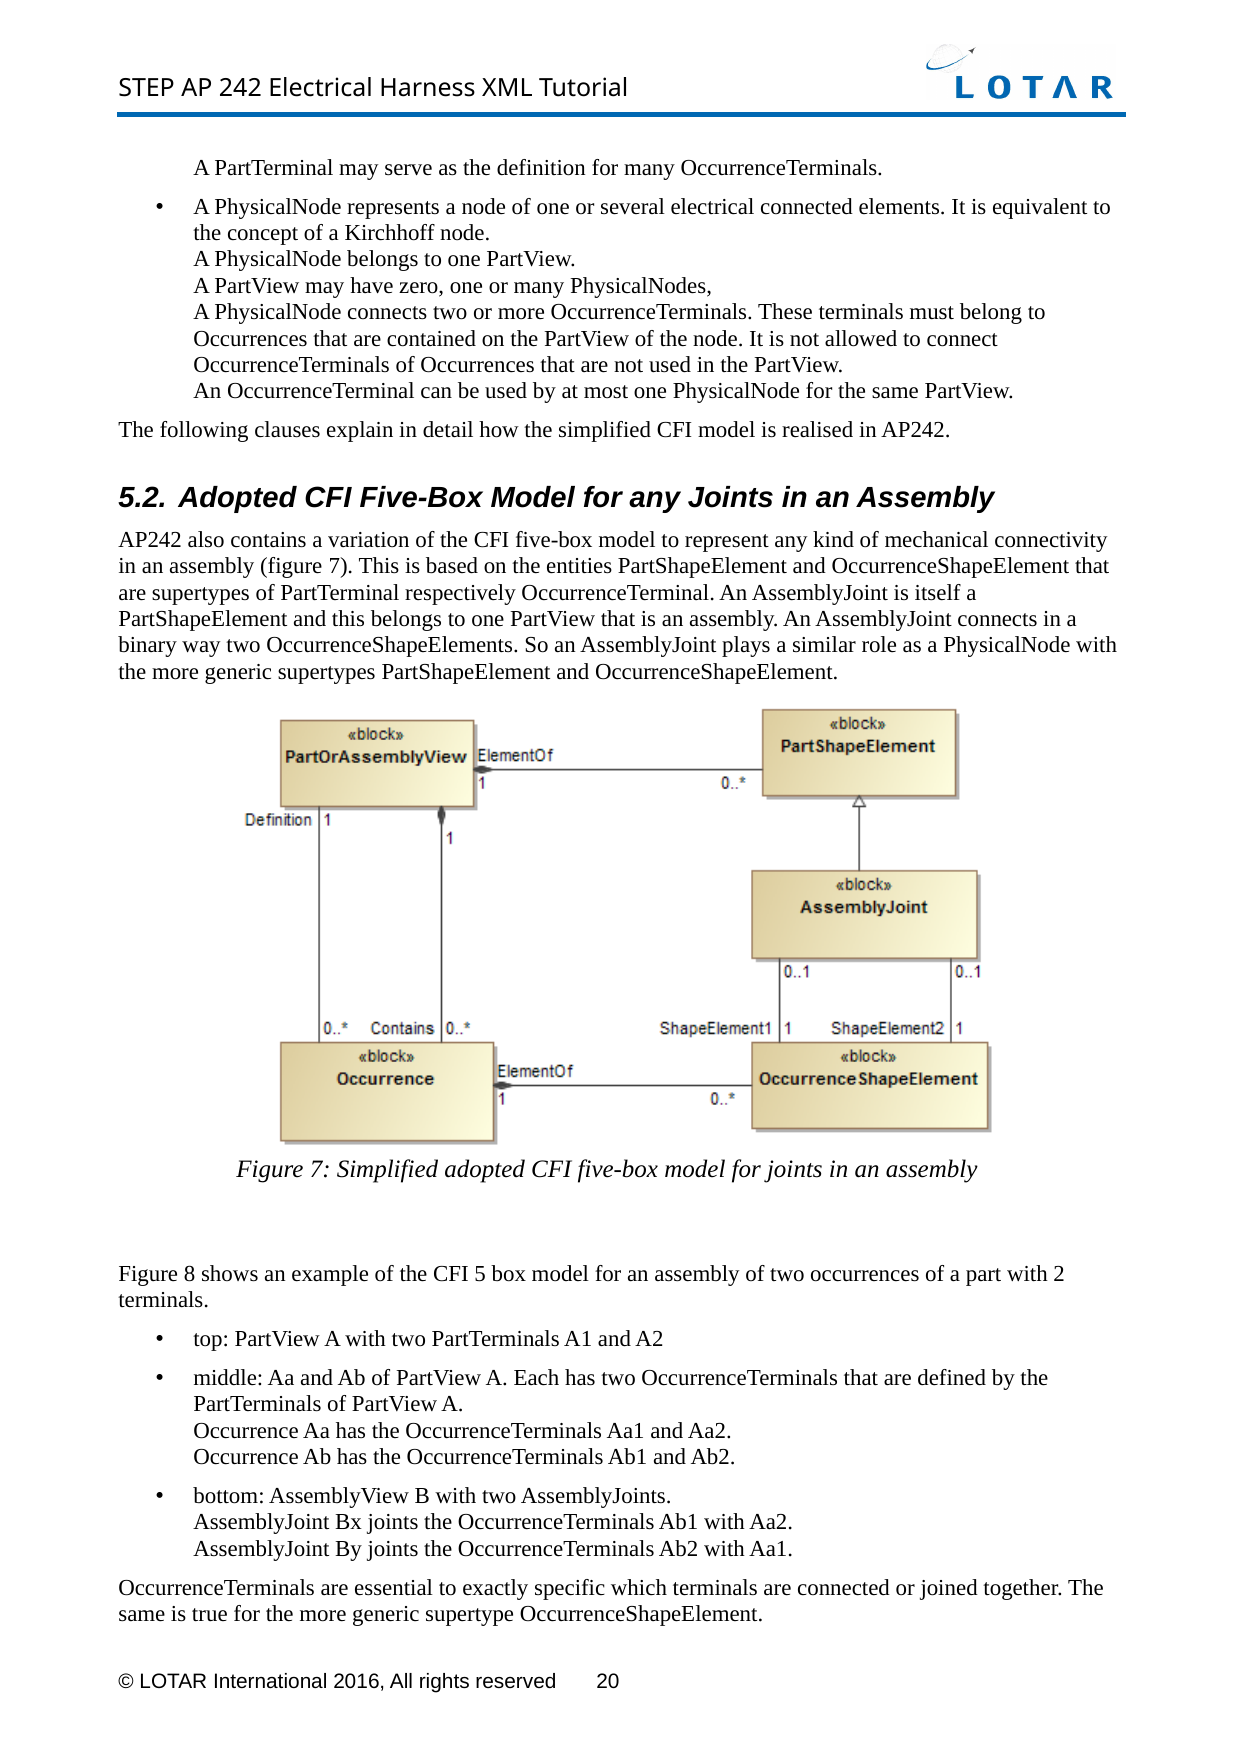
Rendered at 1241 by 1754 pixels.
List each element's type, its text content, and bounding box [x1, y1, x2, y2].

text OccurrenceTerminals are essential to exactly specific which terminals are connected or joined together. The same is true for the more generic supertype OccurrenceShapeElement. [118, 1574, 1122, 1626]
subtitle Adopted CFI Five-Box Model for any Joints in an Assembly [118, 480, 1122, 513]
text AP242 also contains a variation of the CFI five-box model to represent any kind of mechanical connectivity in an assembly (figure 7). This is based on the entities PartShapeElement and OccurrenceShapeElement that are supertypes of PartTerminal respectively OccurrenceTerminal. An AssemblyJoint is itself a PartShapeElement and this belongs to one PartView that is an assembly. An AssemblyJoint connects in a binary way two OccurrenceShapeElements. So an AssemblyJoint plays a similar role as a PhysicalNode with the more generic supertypes PartShapeElement and OccurrenceShapeElement. [118, 526, 1122, 684]
text Figure 8 shows an example of the CFI 5 box model for an assembly of two occurrences of a part with 2 terminals. [118, 1260, 1122, 1313]
list bottom: AssemblyView B with two AssemblyJoints. AssemblyJoint Bx joints the OccurrenceTerminals Ab1 with Aa2. AssemblyJoint By joints the OccurrenceTerminals Ab2 with Aa1. [156, 1482, 1122, 1561]
list middle: Aa and Ab of PartView A. Each has two OccurrenceTerminals that are defined by the PartTerminals of PartView A. Occurrence Aa has the OccurrenceTerminals Aa1 and Aa2. Occurrence Ab has the OccurrenceTerminals Ab1 and Ab2. [156, 1364, 1122, 1469]
list A PartTerminal may serve as the definition for many OccurrenceTerminals. [156, 154, 1122, 180]
text Figure 7: Simplified adopted CFI five-box model for joints in an assembly [236, 1154, 1004, 1182]
picture [236, 695, 1004, 1154]
list top: PartView A with two PartTerminals A1 and A2 [156, 1325, 1122, 1352]
list A PhysicalNode represents a node of one or several electrical connected elements. It is equivalent to the concept of a Kirchhoff node. A PhysicalNode belongs to one PartView. A PartView may have zero, one or many PhysicalNodes, A PhysicalNode connects two or more OccurrenceTerminals. These terminals must belong to Occurrences that are contained on the PartView of the node. It is not allowed to connect OccurrenceTerminals of Occurrences that are not used in the PartView. An OccurrenceTerminal can be used by at most one PhysicalNode for the same PartView. [156, 193, 1122, 404]
text The following clauses explain in detail how the simplified CFI model is realised in AP242. [118, 416, 1122, 442]
